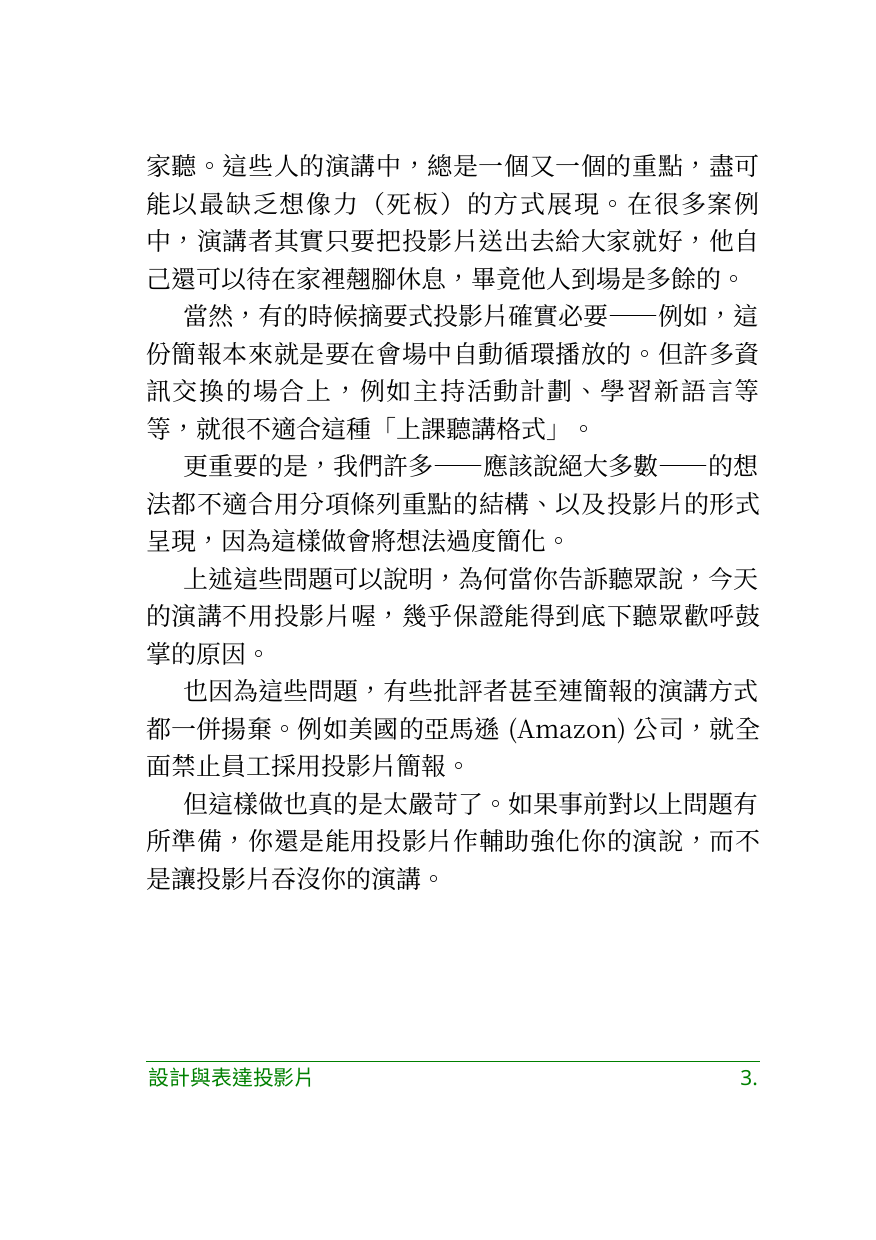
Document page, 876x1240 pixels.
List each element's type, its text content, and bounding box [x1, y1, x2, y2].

text 更重要的是，我們許多——應該說絕大多數——的想法都不適合用分項條列重點的結構、以及投影片的形式呈現，因為這樣做會將想法過度簡化。 [146, 446, 760, 558]
text 家聽。這些人的演講中，總是一個又一個的重點，盡可能以最缺乏想像力（死板）的方式展現。在很多案例中，演講者其實只要把投影片送出去給大家就好，他自己還可以待在家裡翹腳休息，畢竟他人到場是多餘的。 [146, 146, 760, 296]
text 但這樣做也真的是太嚴苛了。如果事前對以上問題有所準備，你還是能用投影片作輔助強化你的演說，而不是讓投影片吞沒你的演講。 [146, 783, 760, 896]
text 上述這些問題可以說明，為何當你告訴聽眾說，今天的演講不用投影片喔，幾乎保證能得到底下聽眾歡呼鼓掌的原因。 [146, 558, 760, 671]
text 當然，有的時候摘要式投影片確實必要——例如，這份簡報本來就是要在會場中自動循環播放的。但許多資訊交換的場合上，例如主持活動計劃、學習新語言等等，就很不適合這種「上課聽講格式」。 [146, 296, 760, 446]
text 也因為這些問題，有些批評者甚至連簡報的演講方式都一併揚棄。例如美國的亞馬遜 (Amazon) 公司，就全面禁止員工採用投影片簡報。 [146, 671, 760, 783]
